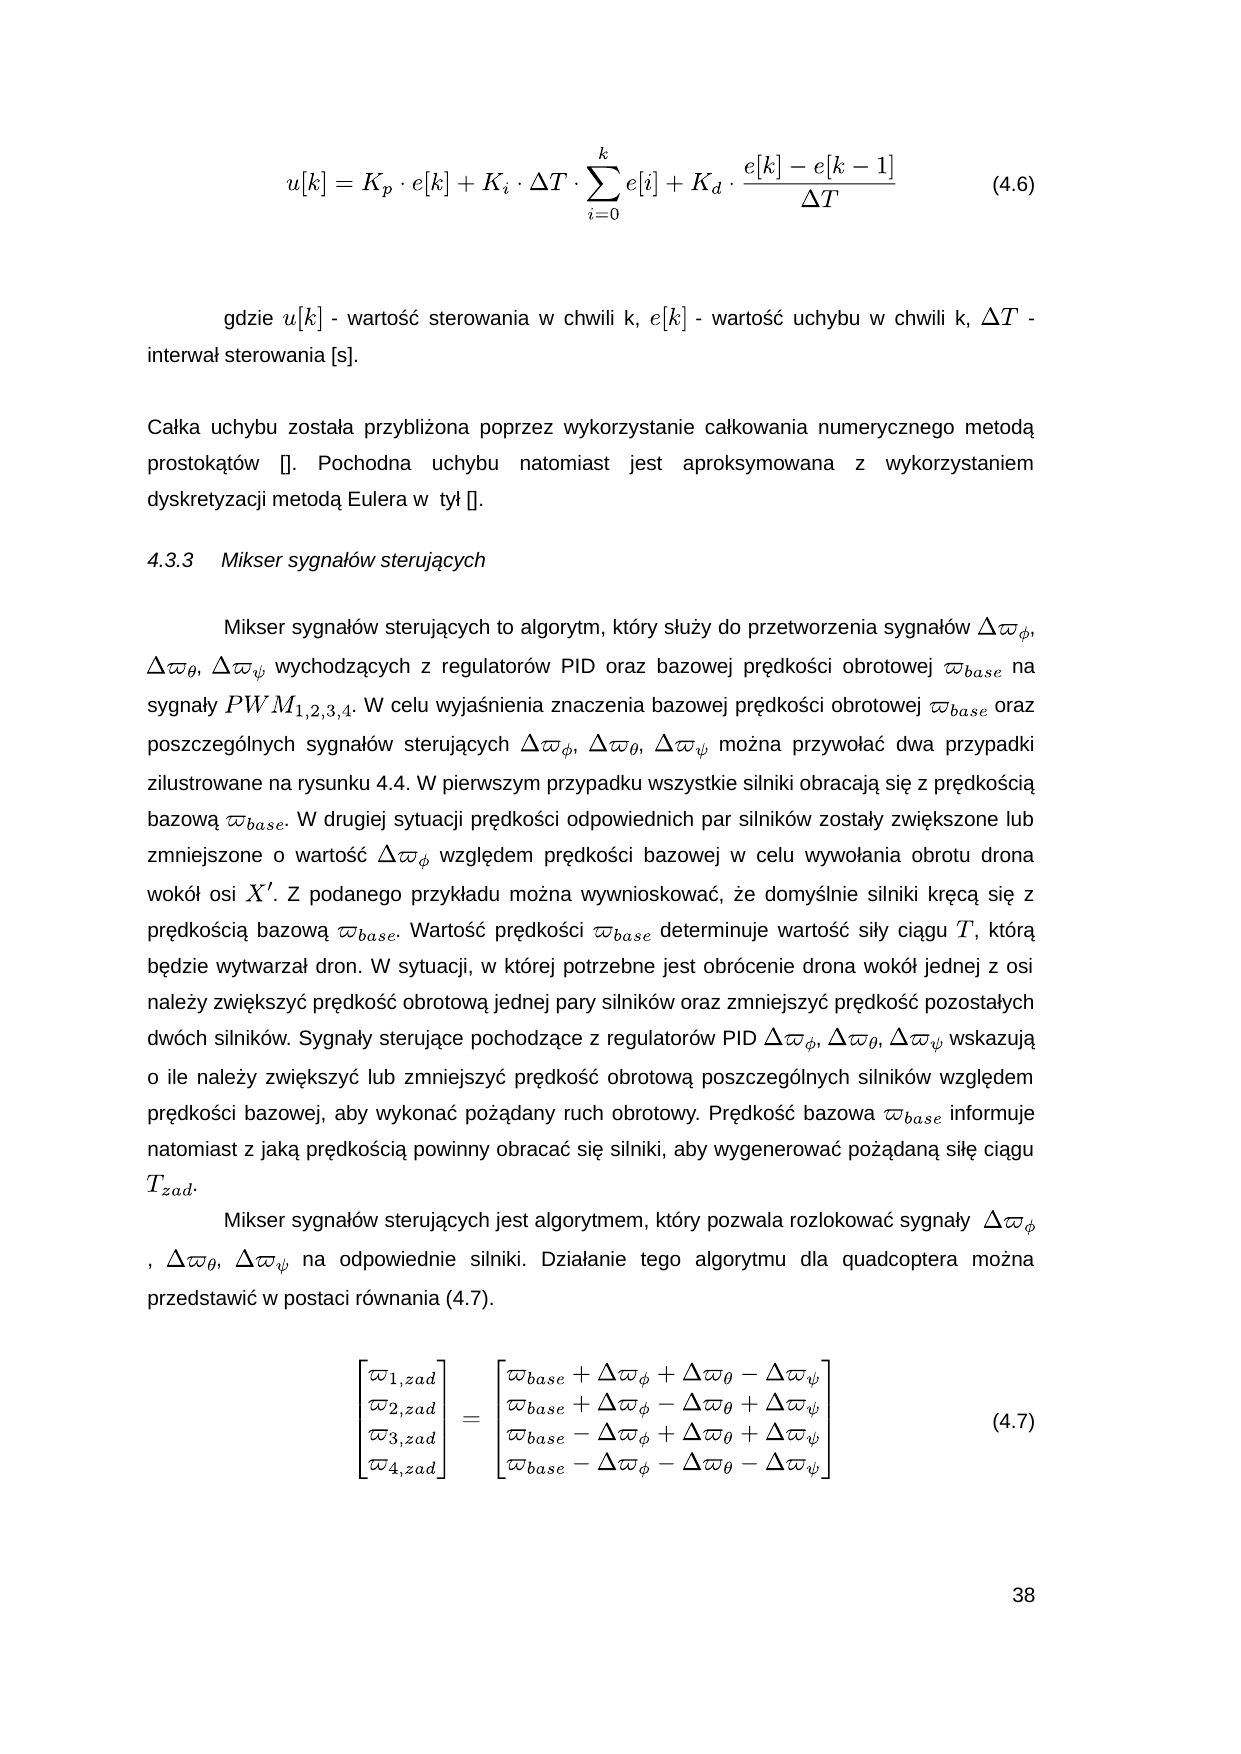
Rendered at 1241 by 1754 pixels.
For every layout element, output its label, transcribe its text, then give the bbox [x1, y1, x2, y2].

text (4.6) [604, 147, 1035, 220]
text Mikser sygnałów sterujących to algorytm, który służy do przetworzenia sygnałów , , wychodzących z regulatorów PID oraz bazowej prędkości obrotowej na sygnały . W celu wyjaśnienia znaczenia bazowej prędkości obrotowej oraz poszczególnych sygnałów sterujących , , można przywołać dwa przypadki zilustrowane na rysunku 4.4. W pierwszym przypadku wszystkie silniki obracają się z prędkością bazową . W drugiej sytuacji prędkości odpowiednich par silników zostały zwiększone lub zmniejszone o wartość względem prędkości bazowej w celu wywołania obrotu drona wokół osi . Z podanego przykładu można wywnioskować, że domyślnie silniki kręcą się z prędkością bazową . Wartość prędkości determinuje wartość siły ciągu , którą będzie wytwarzał dron. W sytuacji, w której potrzebne jest obrócenie drona wokół jednej z osi należy zwiększyć prędkość obrotową jednej pary silników oraz zmniejszyć prędkość pozostałych dwóch silników. Sygnały sterujące pochodzące z regulatorów PID , , wskazują o ile należy zwiększyć lub zmniejszyć prędkość obrotową poszczególnych silników względem prędkości bazowej, aby wykonać pożądany ruch obrotowy. Prędkość bazowa informuje natomiast z jaką prędkością powinny obracać się silniki, aby wygenerować pożądaną siłę ciągu . [147, 615, 1035, 1196]
text Mikser sygnałów sterujących jest algorytmem, który pozwala rozlokować sygnały , , na odpowiednie silniki. Działanie tego algorytmu dla quadcoptera można przedstawić w postaci równania (4.7). [147, 1208, 1035, 1310]
text gdzie - wartość sterowania w chwili k, - wartość uchybu w chwili k, - interwał sterowania [s]. [147, 305, 1035, 367]
text [147, 147, 600, 220]
text [446, 1359, 497, 1364]
subtitle Mikser sygnałów sterujących [147, 548, 1035, 572]
text [500, 1359, 828, 1364]
text [147, 1359, 359, 1482]
text Całka uchybu została przybliżona poprzez wykorzystanie całkowania numerycznego metodą prostokątów []. Pochodna uchybu natomiast jest aproksymowana z wykorzystaniem dyskretyzacji metodą Eulera w tył []. [147, 415, 1035, 511]
text (4.7) [829, 1359, 1035, 1482]
text [361, 1359, 443, 1364]
